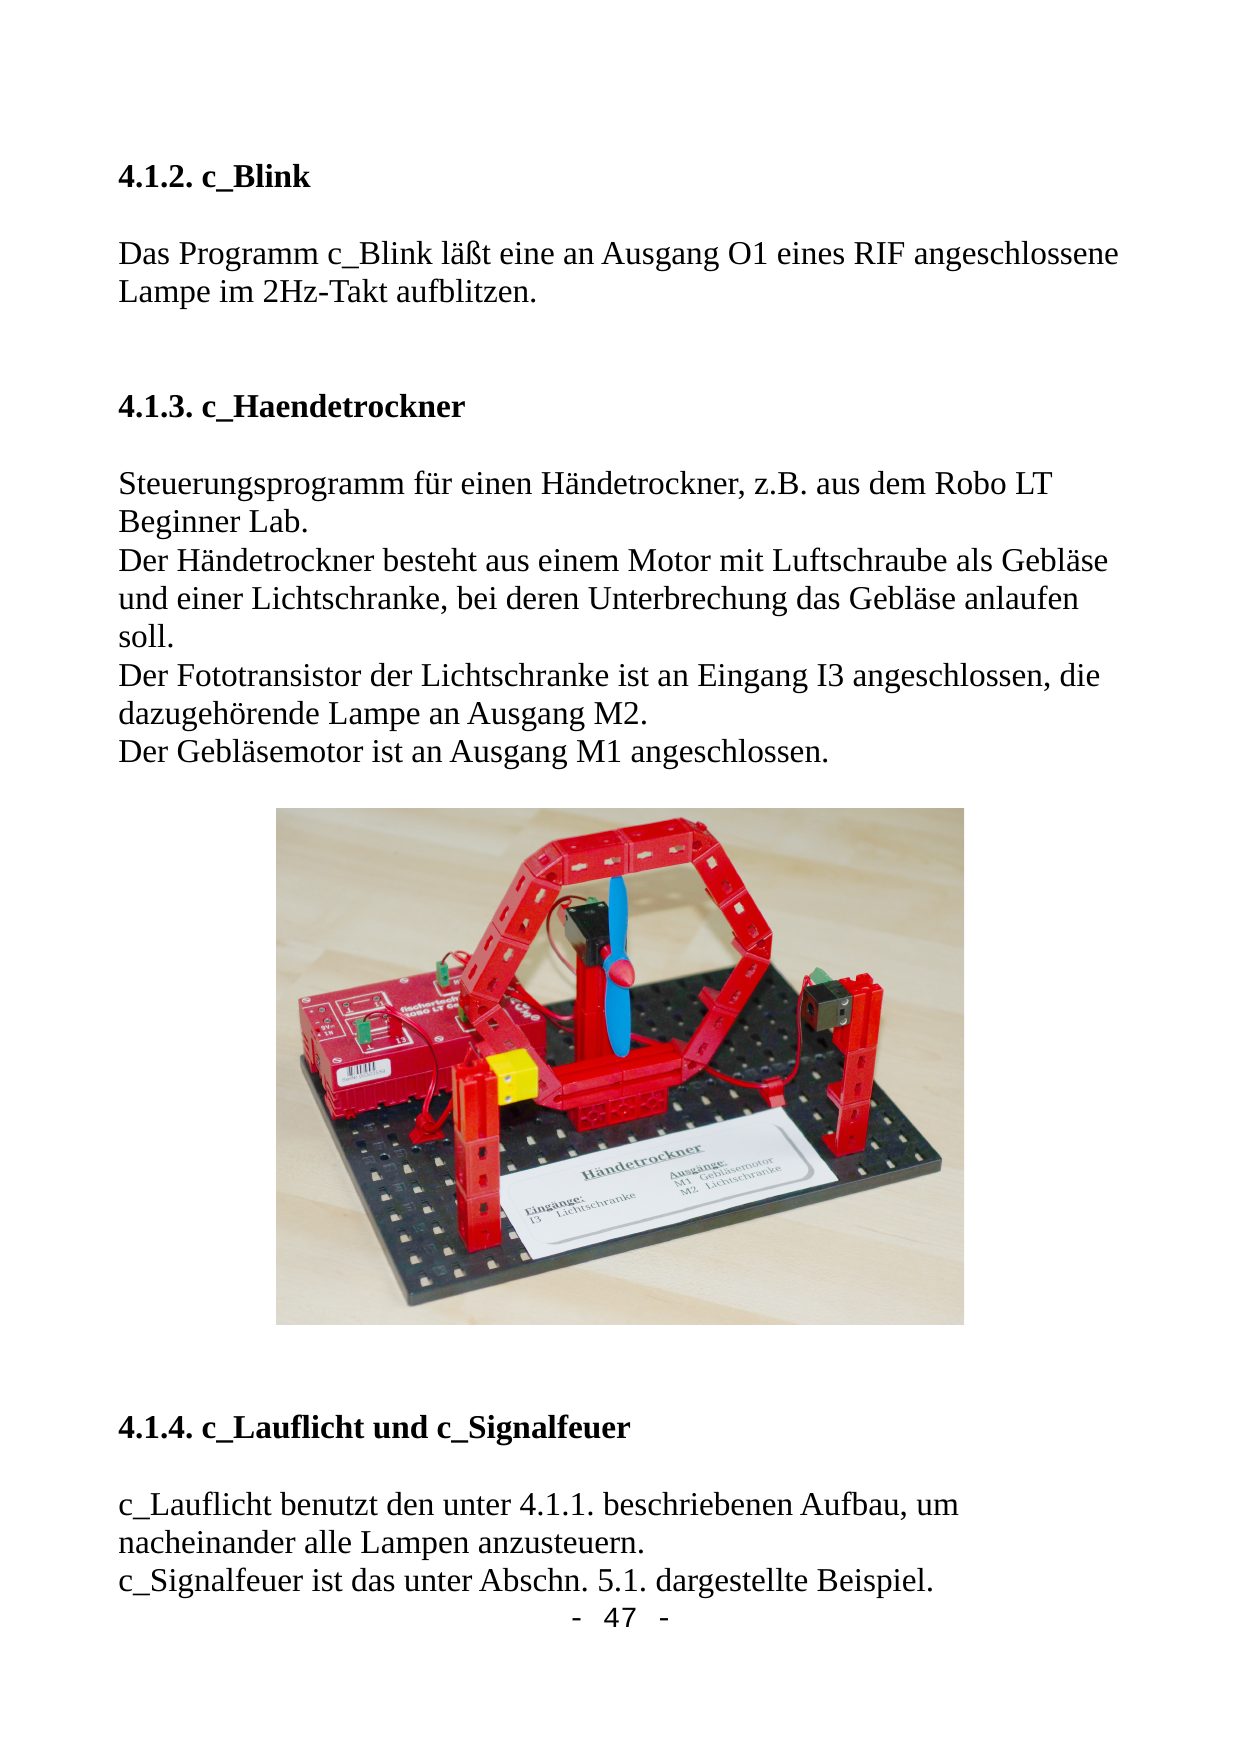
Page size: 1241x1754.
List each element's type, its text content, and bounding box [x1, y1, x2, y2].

text Der Gebläsemotor ist an Ausgang M1 angeschlossen. [118, 731, 1122, 770]
text 4.1.4. c_Lauflicht und c_Signalfeuer [118, 1407, 1122, 1445]
text c_Lauflicht benutzt den unter 4.1.1. beschriebenen Aufbau, um nacheinander alle Lampen anzusteuern. [118, 1484, 1122, 1560]
text 4.1.2. c_Blink [118, 156, 1122, 195]
text Der Händetrockner besteht aus einem Motor mit Luftschraube als Gebläse und einer Lichtschranke, bei deren Unterbrechung das Gebläse anlaufen soll. [118, 540, 1122, 655]
text Steuerungsprogramm für einen Händetrockner, z.B. aus dem Robo LT Beginner Lab. [118, 463, 1122, 540]
text 4.1.3. c_Haendetrockner [118, 386, 1122, 425]
text c_Signalfeuer ist das unter Abschn. 5.1. dargestellte Beispiel. [118, 1560, 1122, 1599]
picture [276, 808, 965, 1325]
text Das Programm c_Blink läßt eine an Ausgang O1 eines RIF angeschlossene Lampe im 2Hz-Takt aufblitzen. [118, 233, 1122, 310]
text Der Fototransistor der Lichtschranke ist an Eingang I3 angeschlossen, die dazugehörende Lampe an Ausgang M2. [118, 655, 1122, 731]
